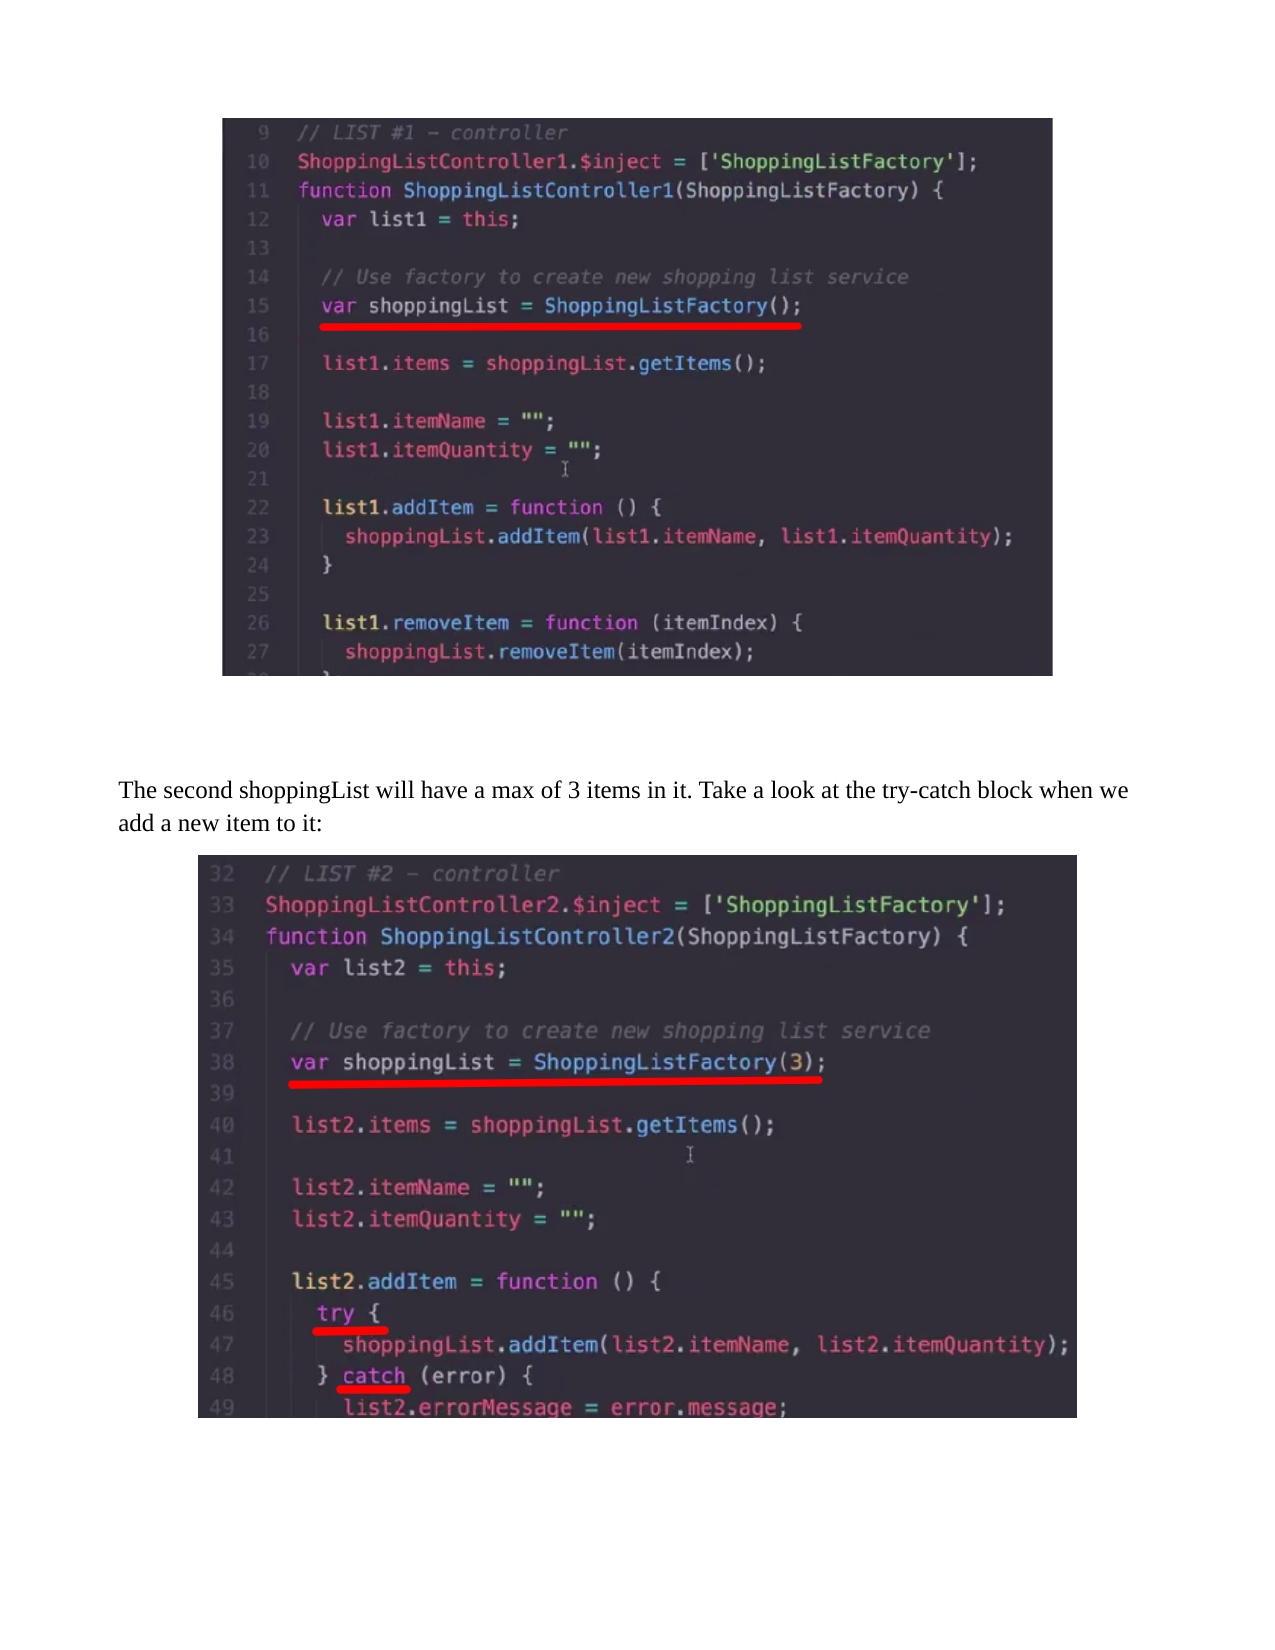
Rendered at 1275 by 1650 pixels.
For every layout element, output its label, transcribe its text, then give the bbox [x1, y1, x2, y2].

picture [222, 118, 1053, 676]
text The second shoppingList will have a max of 3 items in it. Take a look at the try-catch block when we add a new item to it: [118, 775, 1157, 836]
picture [198, 855, 1077, 1418]
